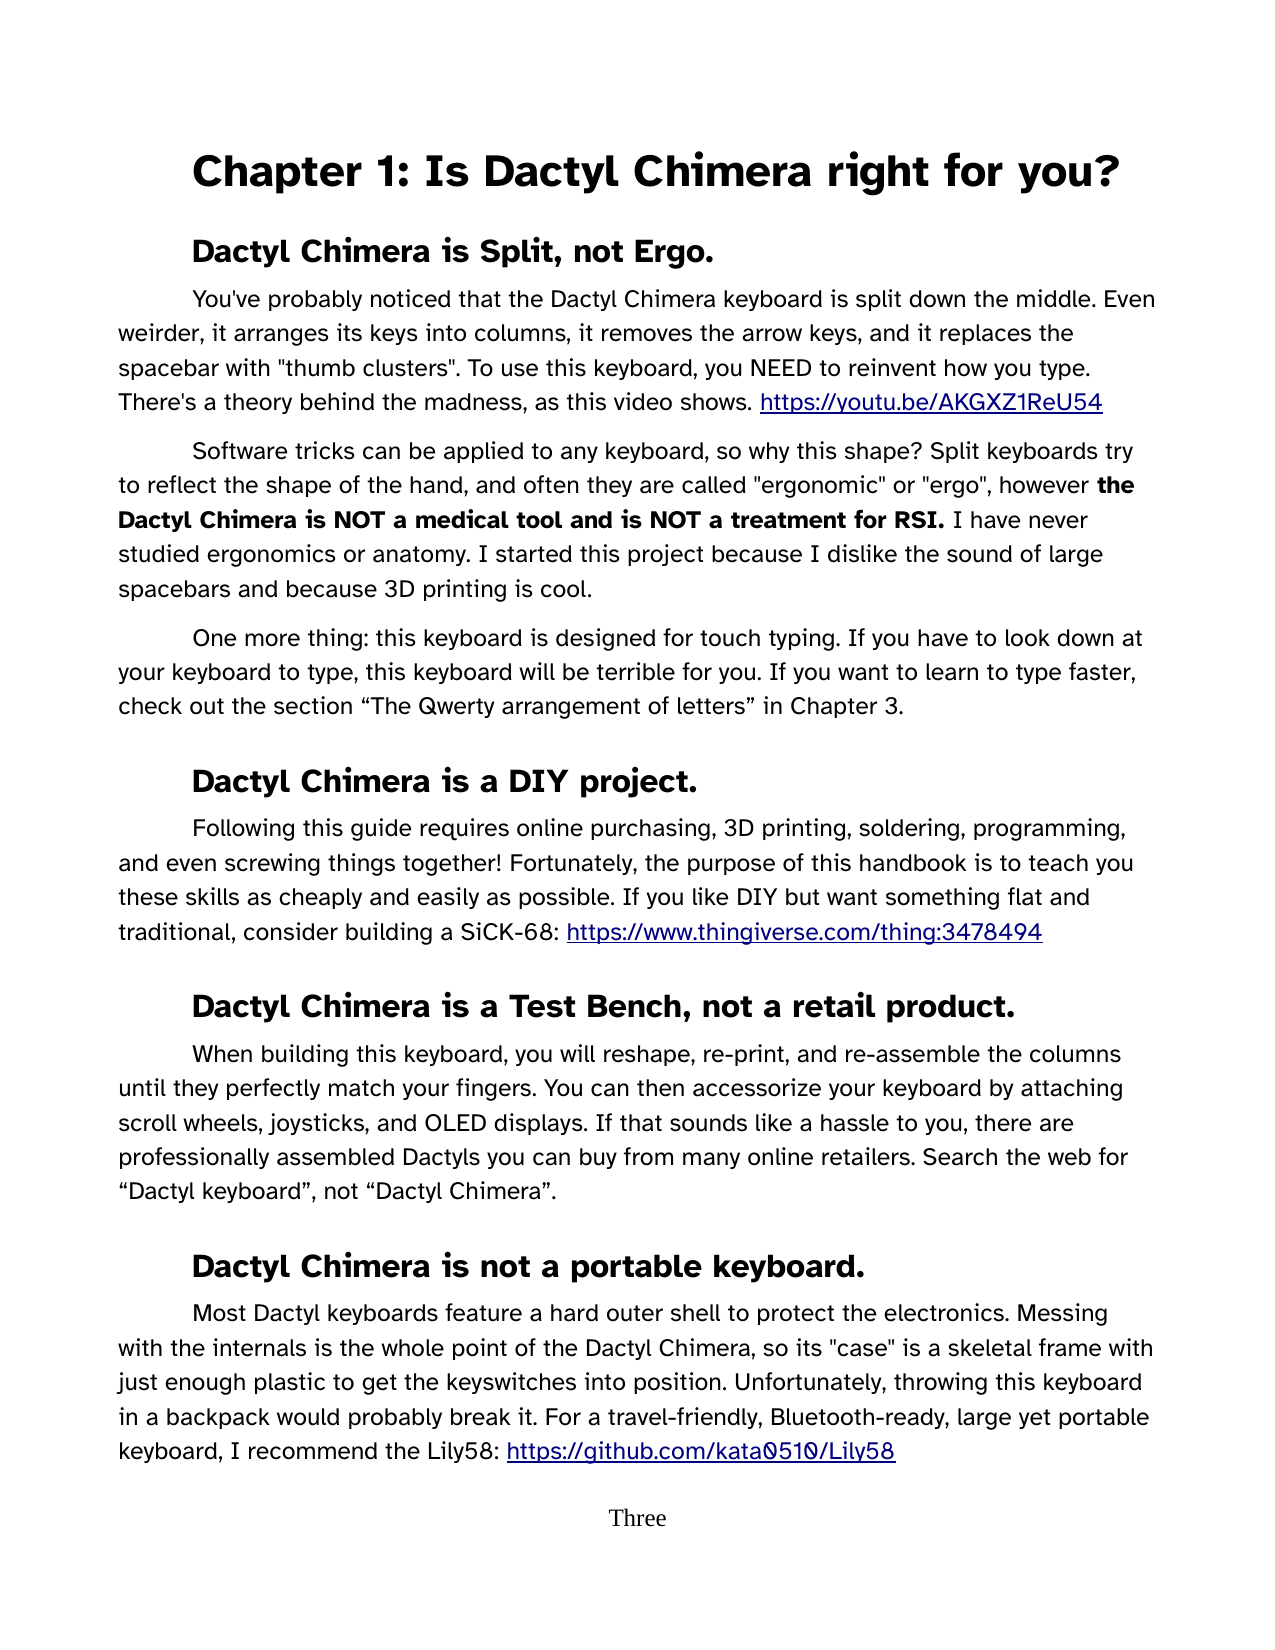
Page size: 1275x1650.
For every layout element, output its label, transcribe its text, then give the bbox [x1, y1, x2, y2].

subtitle Dactyl Chimera is Split, not Ergo. [118, 231, 1157, 271]
subtitle Chapter 1: Is Dactyl Chimera right for you? [118, 143, 1157, 198]
text You've probably noticed that the Dactyl Chimera keyboard is split down the middle. Even weirder, it arranges its keys into columns, it removes the arrow keys, and it replaces the spacebar with "thumb clusters". To use this keyboard, you NEED to reinvent how you type. There's a theory behind the madness, as this video shows. https://youtu.be/AKGXZ1ReU54 [118, 284, 1157, 417]
text Most Dactyl keyboards feature a hard outer shell to protect the electronics. Messing with the internals is the whole point of the Dactyl Chimera, so its "case" is a skeletal frame with just enough plastic to get the keyswitches into position. Unfortunately, throwing this keyboard in a backpack would probably break it. For a travel-friendly, Bluetooth-ready, large yet portable keyboard, I recommend the Lily58: https://github.com/kata0510/Lily58 [118, 1298, 1157, 1466]
subtitle Dactyl Chimera is not a portable keyboard. [118, 1246, 1157, 1286]
subtitle Dactyl Chimera is a DIY project. [118, 761, 1157, 801]
subtitle Dactyl Chimera is a Test Bench, not a retail product. [118, 986, 1157, 1026]
text Following this guide requires online purchasing, 3D printing, soldering, programming, and even screwing things together! Fortunately, the purpose of this handbook is to teach you these skills as cheaply and easily as possible. If you like DIY but want something flat and traditional, consider building a SiCK-68: https://www.thingiverse.com/thing:3478494 [118, 813, 1157, 946]
text Software tricks can be applied to any keyboard, so why this shape? Split keyboards try to reflect the shape of the hand, and often they are called "ergonomic" or "ergo", however the Dactyl Chimera is NOT a medical tool and is NOT a treatment for RSI. I have never studied ergonomics or anatomy. I started this project because I dislike the sound of large spacebars and because 3D printing is cool. [118, 436, 1157, 603]
text When building this keyboard, you will reshape, re-print, and re-assemble the columns until they perfectly match your fingers. You can then accessorize your keyboard by attaching scroll wheels, joysticks, and OLED displays. If that sounds like a hassle to you, there are professionally assembled Dactyls you can buy from many online retailers. Search the web for “Dactyl keyboard”, not “Dactyl Chimera”. [118, 1038, 1157, 1206]
text One more thing: this keyboard is designed for touch typing. If you have to look down at your keyboard to type, this keyboard will be terrible for you. If you want to learn to type faster, check out the section “The Qwerty arrangement of letters” in Chapter 3. [118, 622, 1157, 721]
